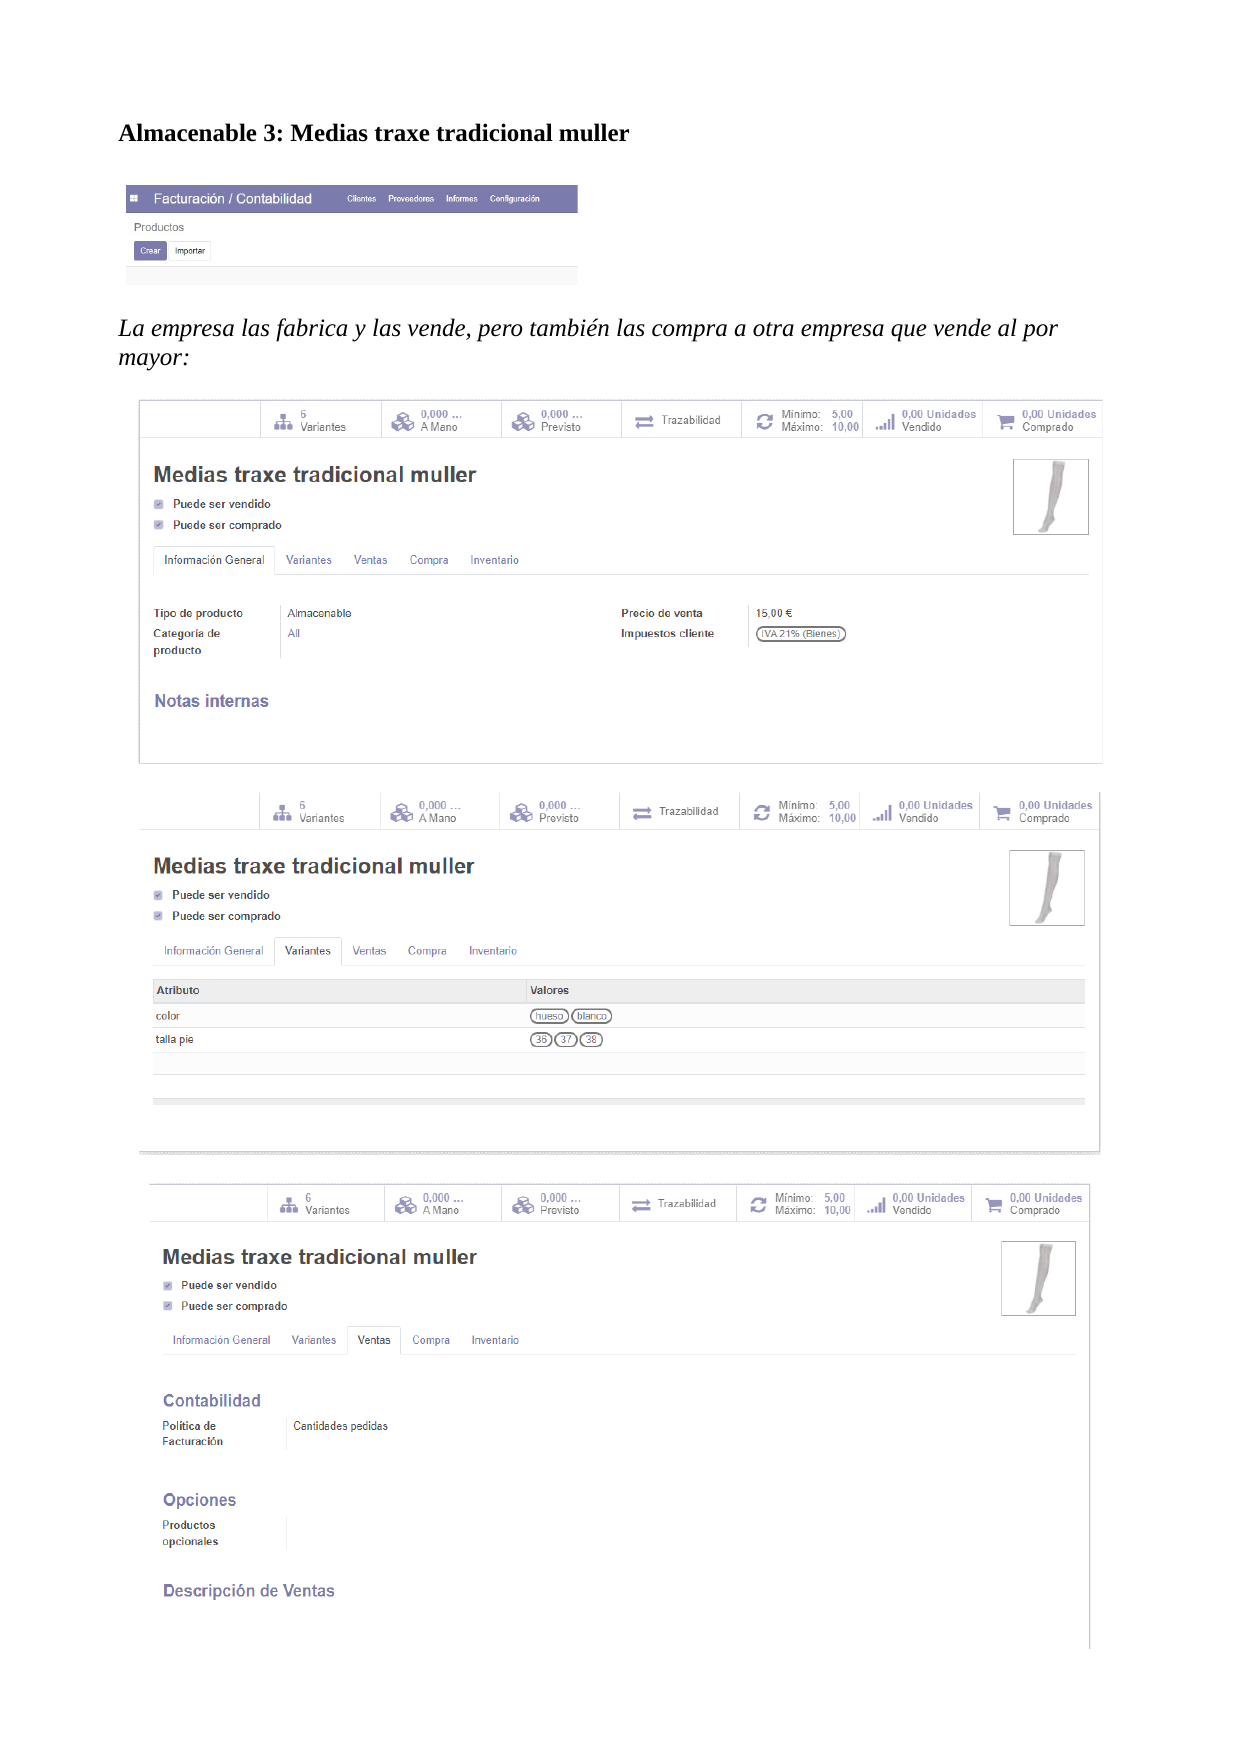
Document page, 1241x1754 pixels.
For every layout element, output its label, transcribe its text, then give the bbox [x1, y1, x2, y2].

text La empresa las fabrica y las vende, pero también las compra a otra empresa que vende al por mayor: [118, 313, 1122, 371]
picture [139, 792, 1101, 1155]
picture [126, 185, 578, 285]
picture [149, 1183, 1091, 1649]
picture [137, 399, 1103, 764]
text Almacenable 3: Medias traxe tradicional muller [118, 118, 1122, 147]
